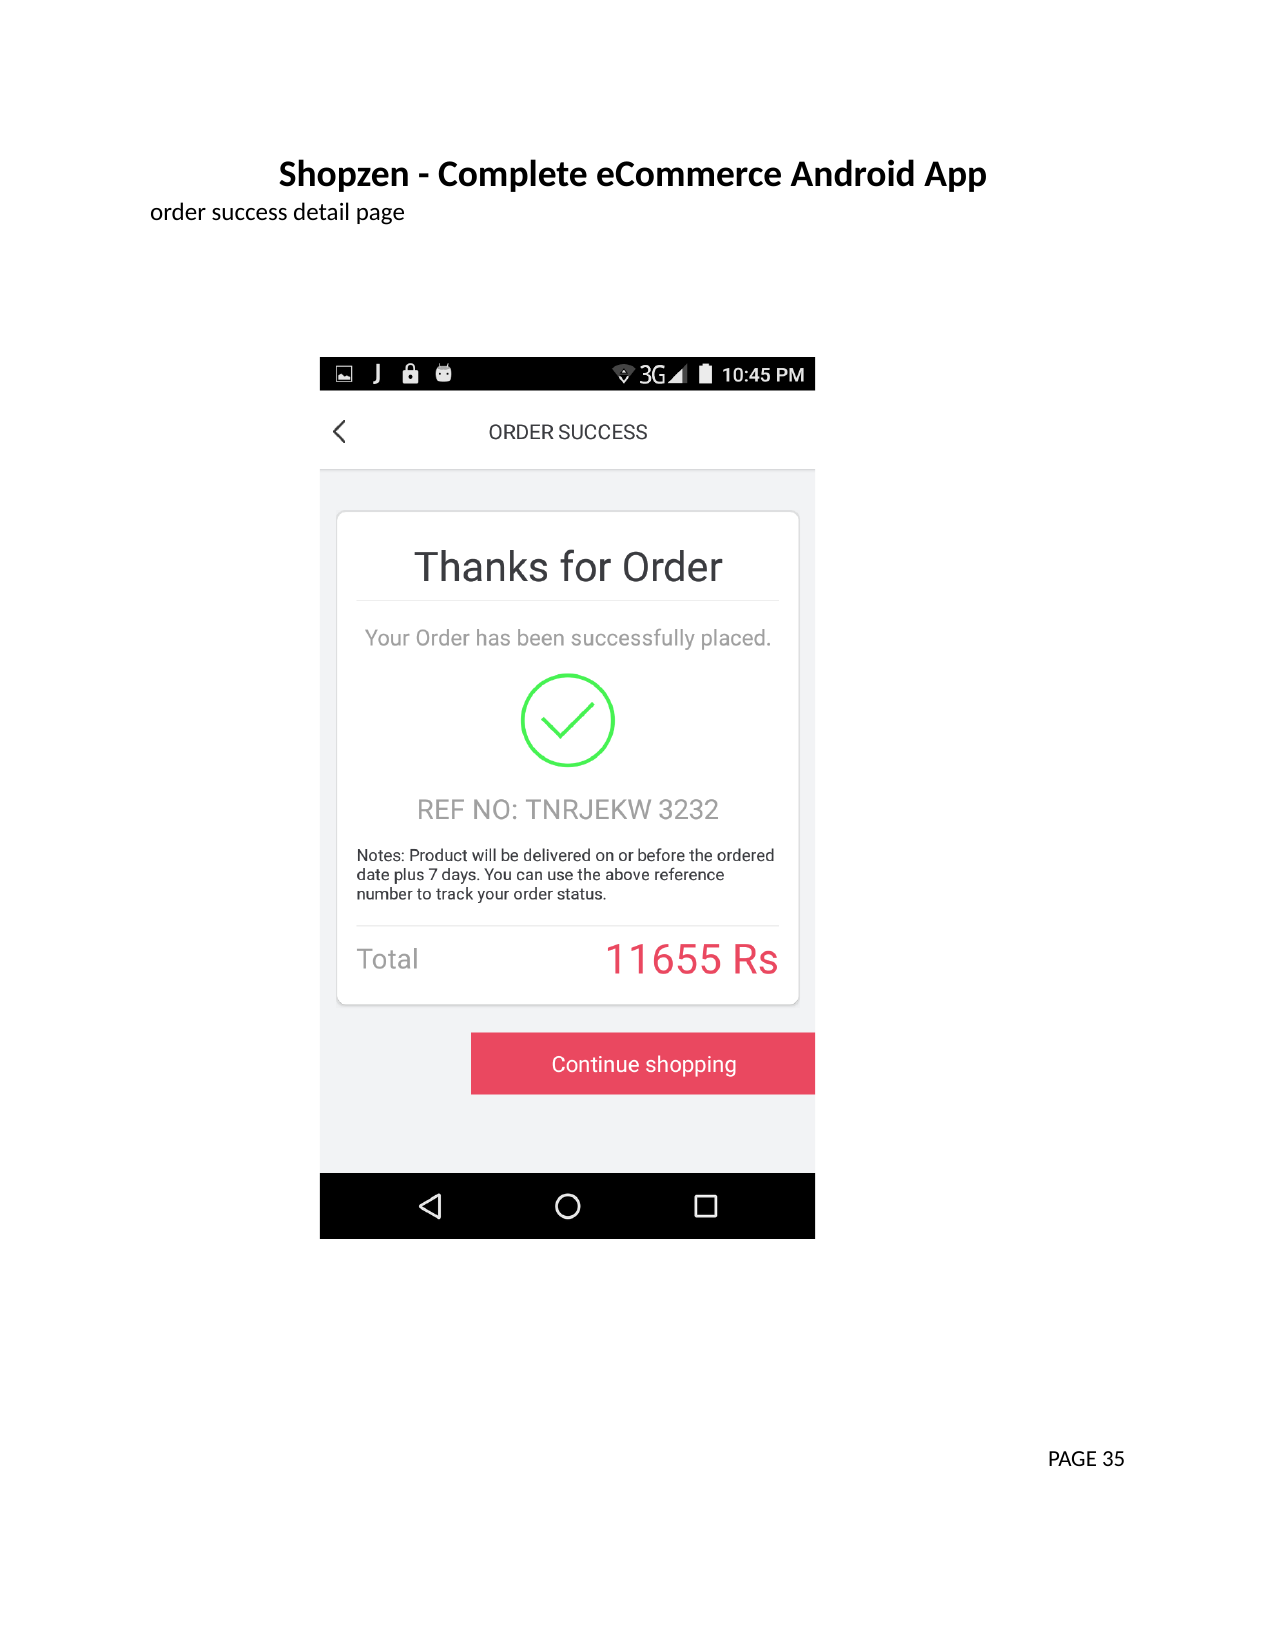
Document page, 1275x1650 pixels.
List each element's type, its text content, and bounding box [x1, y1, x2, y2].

picture [319, 357, 815, 1239]
text order success detail page [150, 196, 1125, 226]
